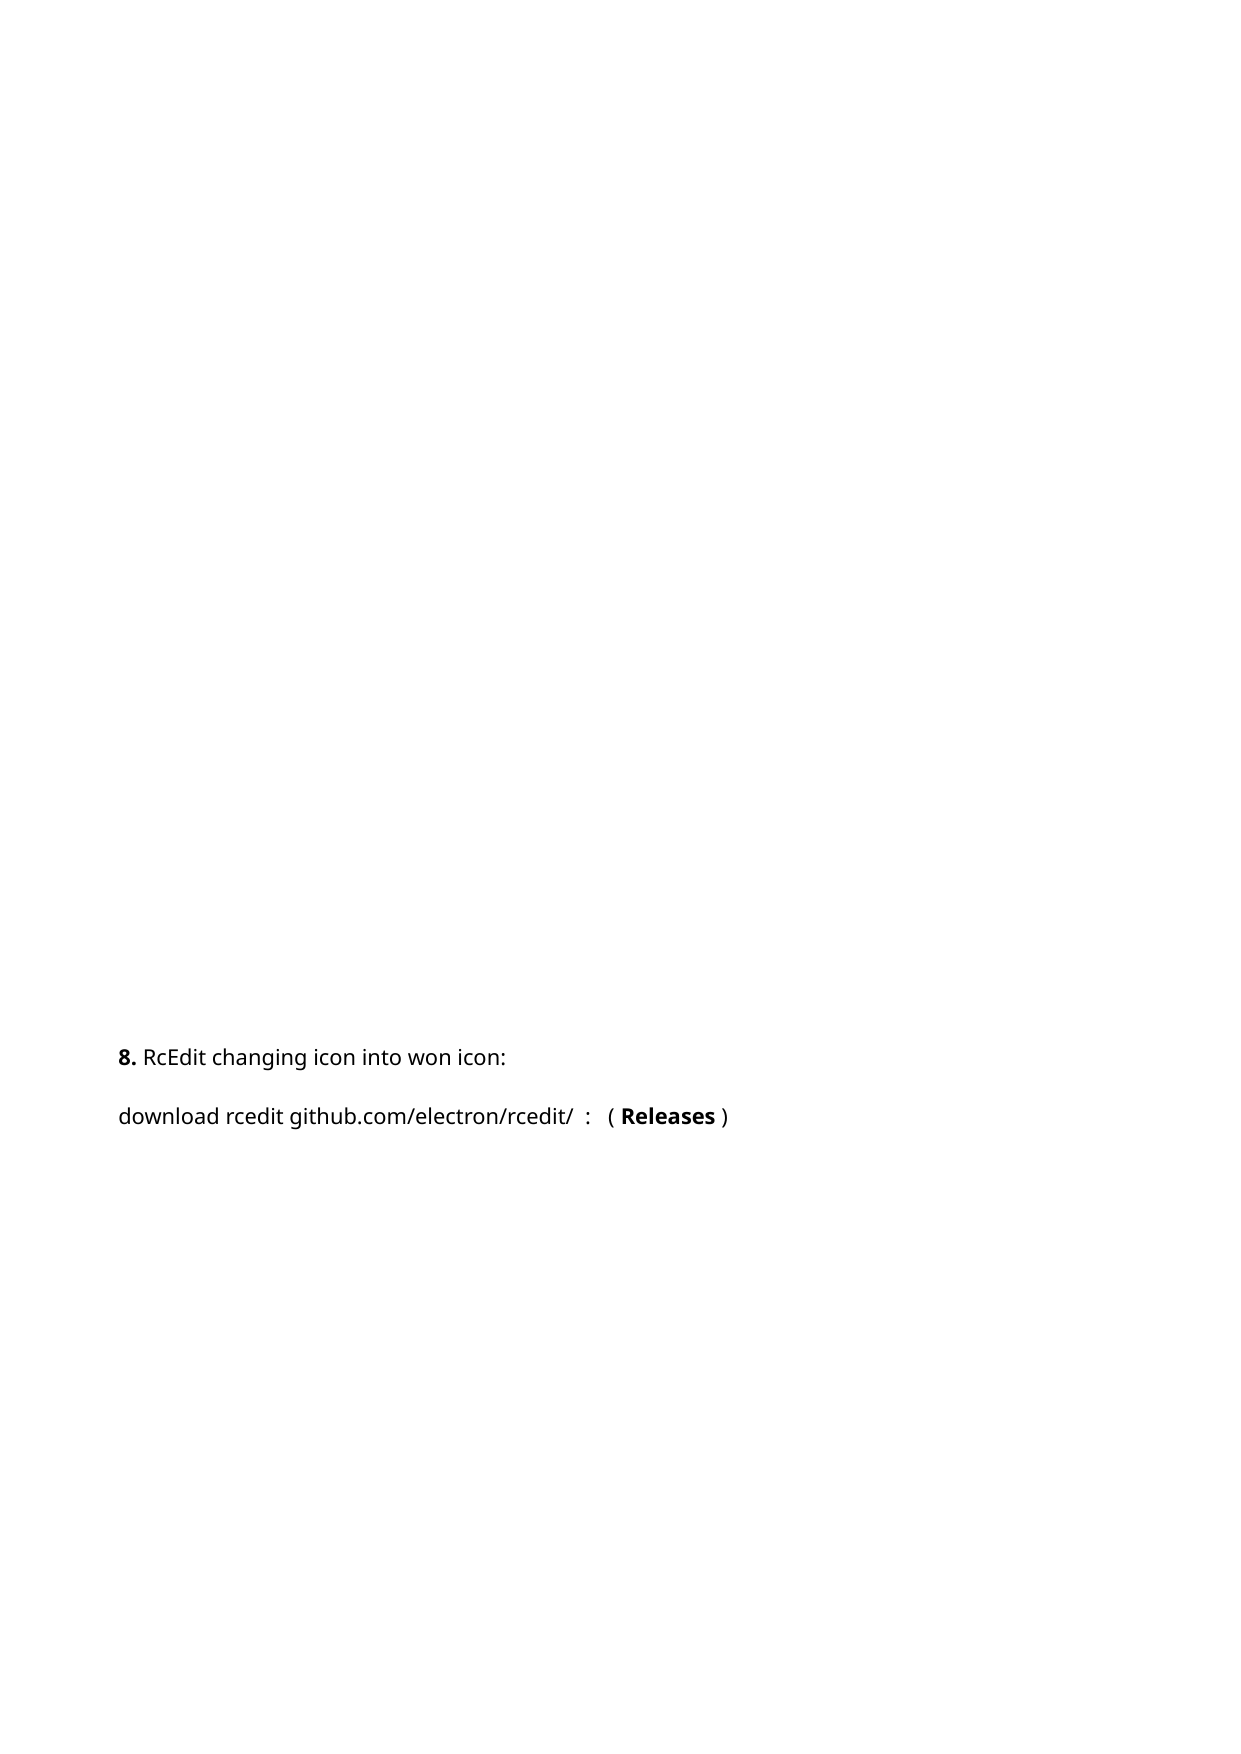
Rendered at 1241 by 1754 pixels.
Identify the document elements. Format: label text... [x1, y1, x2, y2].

text download rcedit github.com/electron/rcedit/ : ( Releases ) [118, 1101, 1122, 1131]
text 8. RcEdit changing icon into won icon: [118, 1042, 1122, 1071]
